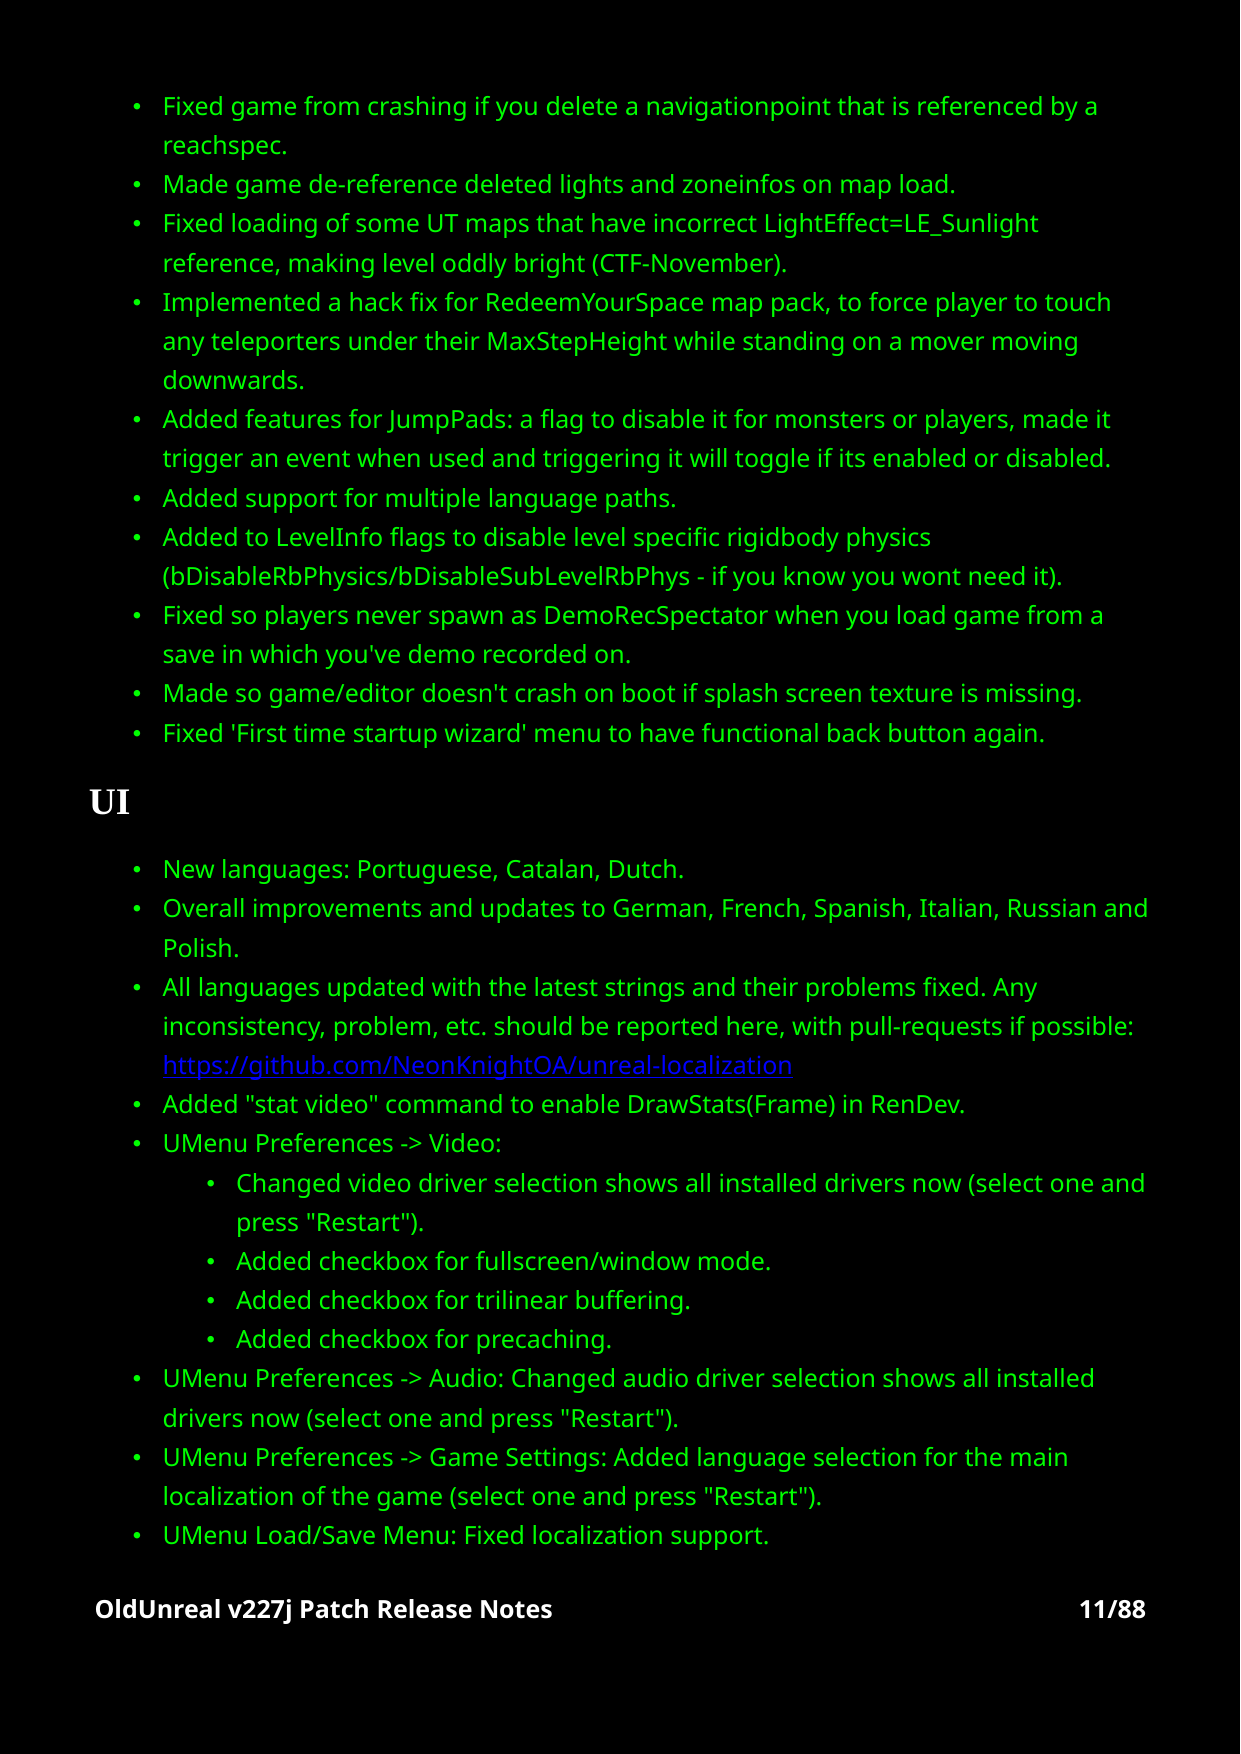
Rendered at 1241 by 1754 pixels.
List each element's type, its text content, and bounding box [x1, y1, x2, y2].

list Fixed game from crashing if you delete a navigationpoint that is referenced by a reachspec. [133, 88, 1152, 162]
list Made game de-reference deleted lights and zoneinfos on map load. [133, 167, 1152, 201]
list New languages: Portuguese, Catalan, Dutch. [133, 852, 1152, 886]
list Fixed loading of some UT maps that have incorrect LightEffect=LE_Sunlight reference, making level oddly bright (CTF-November). [133, 206, 1152, 279]
list UMenu Preferences -> Game Settings: Added language selection for the main localization of the game (select one and press "Restart"). [133, 1439, 1152, 1513]
list Made so game/editor doesn't crash on boot if splash screen texture is missing. [133, 676, 1152, 710]
list UMenu Preferences -> Video: [133, 1126, 1152, 1160]
list Overall improvements and updates to German, French, Spanish, Italian, Russian and Polish. [133, 891, 1152, 964]
list Fixed so players never spawn as DemoRecSpectator when you load game from a save in which you've demo recorded on. [133, 598, 1152, 671]
list Added support for multiple language paths. [133, 480, 1152, 514]
subtitle UI [88, 779, 1152, 822]
list Added checkbox for precaching. [206, 1322, 1152, 1356]
list Added "stat video" command to enable DrawStats(Frame) in RenDev. [133, 1087, 1152, 1121]
list Fixed 'First time startup wizard' menu to have functional back button again. [133, 715, 1152, 749]
list All languages updated with the latest strings and their problems fixed. Any inconsistency, problem, etc. should be reported here, with pull-requests if possible: https://github.com/NeonKnightOA/unreal-localization [133, 969, 1152, 1082]
list Added checkbox for trilinear buffering. [206, 1283, 1152, 1317]
list Implemented a hack fix for RedeemYourSpace map pack, to force player to touch any teleporters under their MaxStepHeight while standing on a mover moving downwards. [133, 284, 1152, 397]
list Added checkbox for fullscreen/window mode. [206, 1244, 1152, 1278]
list Added features for JumpPads: a flag to disable it for monsters or players, made it trigger an event when used and triggering it will toggle if its enabled or disabled. [133, 402, 1152, 475]
list UMenu Preferences -> Audio: Changed audio driver selection shows all installed drivers now (select one and press "Restart"). [133, 1361, 1152, 1434]
list Added to LevelInfo flags to disable level specific rigidbody physics (bDisableRbPhysics/bDisableSubLevelRbPhys - if you know you wont need it). [133, 519, 1152, 593]
list UMenu Load/Save Menu: Fixed localization support. [133, 1518, 1152, 1552]
list Changed video driver selection shows all installed drivers now (select one and press "Restart"). [206, 1165, 1152, 1238]
